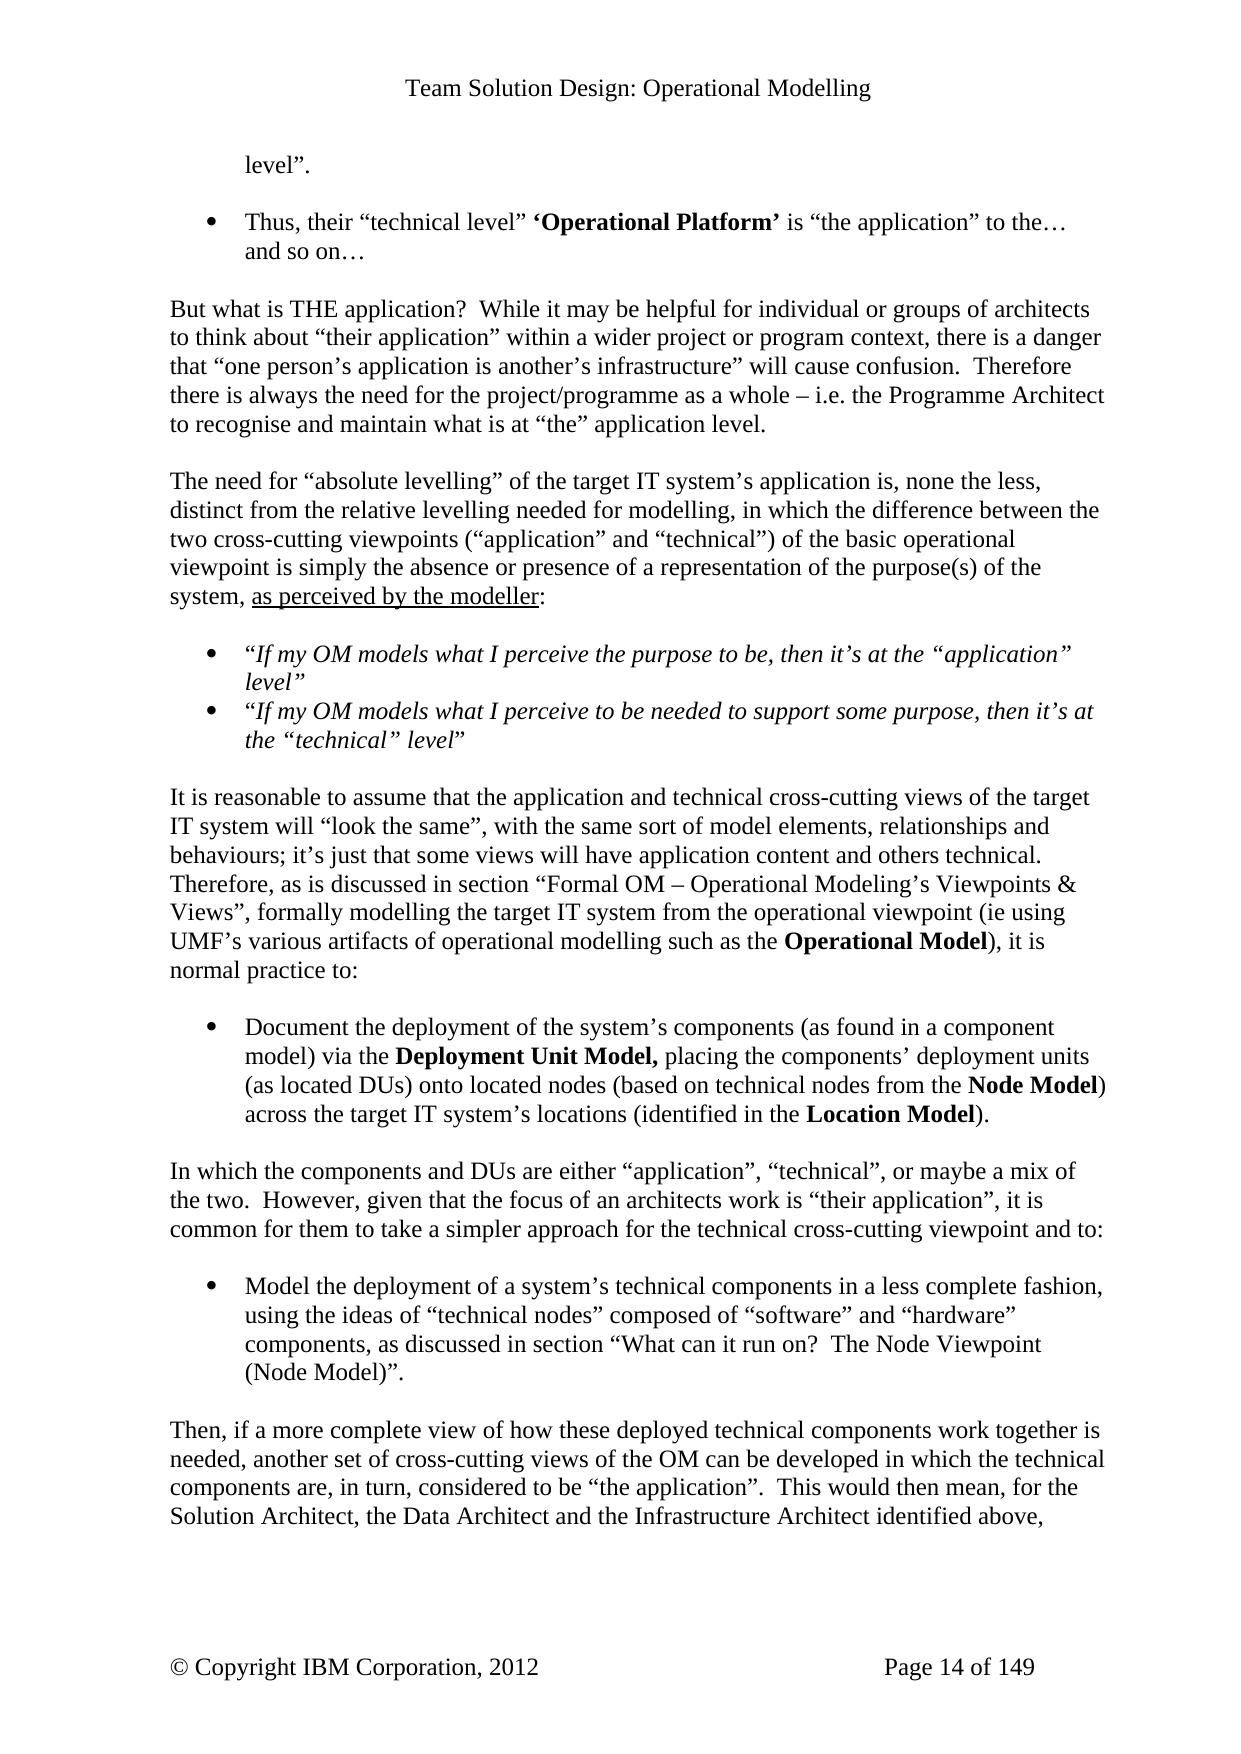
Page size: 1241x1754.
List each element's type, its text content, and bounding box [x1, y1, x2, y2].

text The need for “absolute levelling” of the target IT system’s application is, none the less, distinct from the relative levelling needed for modelling, in which the difference between the two cross-cutting viewpoints (“application” and “technical”) of the basic operational viewpoint is simply the absence or presence of a representation of the purpose(s) of the system, as perceived by the modeller: [169, 466, 1107, 610]
text In which the components and DUs are either “application”, “technical”, or maybe a mix of the two. However, given that the focus of an architects work is “their application”, it is common for them to take a simpler approach for the technical cross-cutting viewpoint and to: [169, 1156, 1107, 1242]
text Then, if a more complete view of how these deployed technical components work together is needed, another set of cross-cutting views of the OM can be developed in which the technical components are, in turn, considered to be “the application”. This would then mean, for the Solution Architect, the Data Architect and the Infrastructure Architect identified above, [169, 1415, 1107, 1530]
list “If my OM models what I perceive to be needed to support some purpose, then it’s at the “technical” level” [207, 696, 1107, 754]
list level”. [207, 150, 1107, 207]
text But what is THE application? While it may be helpful for individual or groups of architects to think about “their application” within a wider project or program context, there is a danger that “one person’s application is another’s infrastructure” will cause confusion. Therefore there is always the need for the project/programme as a whole – i.e. the Programme Architect to recognise and maintain what is at “the” application level. [169, 294, 1107, 437]
text It is reasonable to assume that the application and technical cross-cutting views of the target IT system will “look the same”, with the same sort of model elements, relationships and behaviours; it’s just that some views will have application content and others technical. Therefore, as is discussed in section “Formal OM – Operational Modeling’s Viewpoints & Views”, formally modelling the target IT system from the operational viewpoint (ie using UMF’s various artifacts of operational modelling such as the Operational Model), it is normal practice to: [169, 782, 1107, 984]
list Model the deployment of a system’s technical components in a less complete fashion, using the ideas of “technical nodes” composed of “software” and “hardware” components, as discussed in section “What can it run on? The Node Viewpoint (Node Model)”. [207, 1271, 1107, 1386]
list Document the deployment of the system’s components (as found in a component model) via the Deployment Unit Model, placing the components’ deployment units (as located DUs) onto located nodes (based on technical nodes from the Node Model) across the target IT system’s locations (identified in the Location Model). [207, 1012, 1107, 1156]
list “If my OM models what I perceive the purpose to be, then it’s at the “application” level” [207, 639, 1107, 696]
list Thus, their “technical level” ‘Operational Platform’ is “the application” to the… and so on… [207, 207, 1107, 265]
